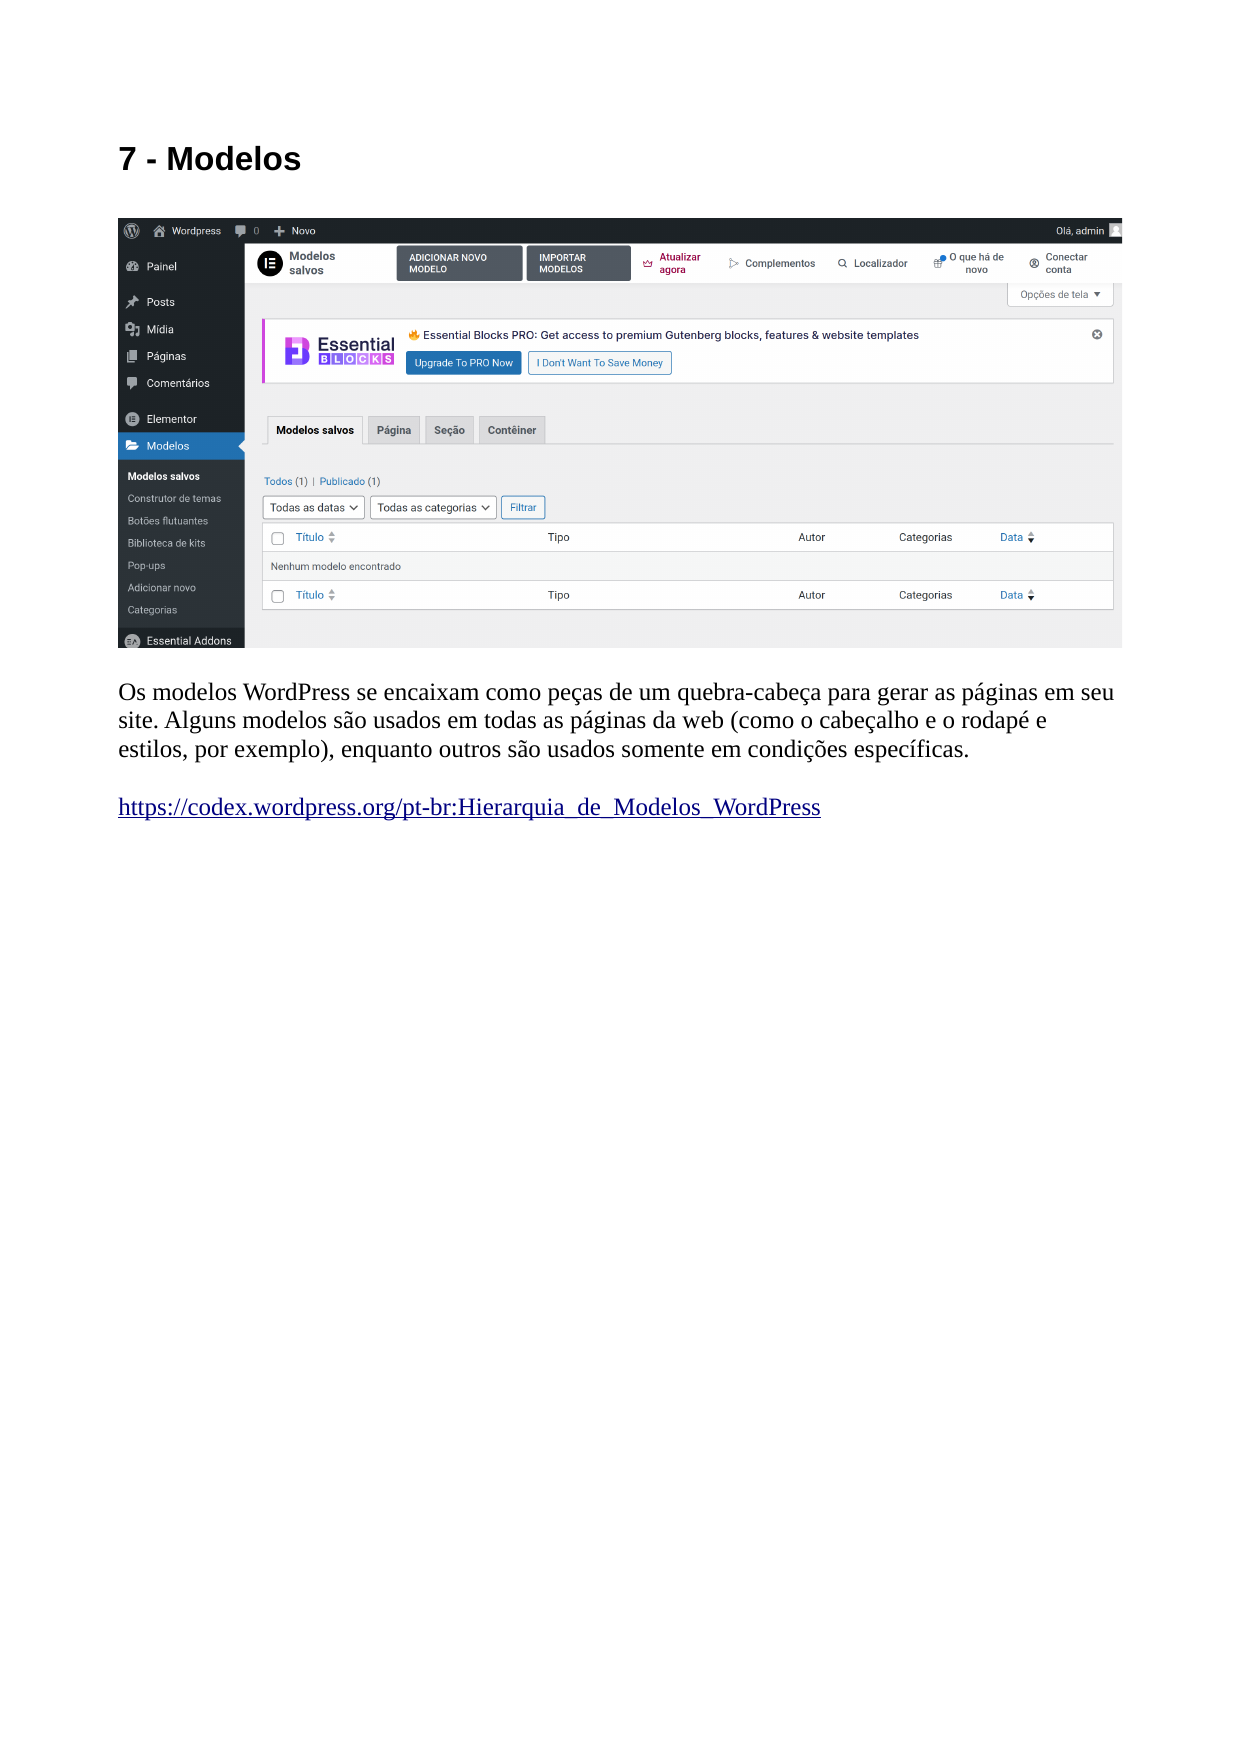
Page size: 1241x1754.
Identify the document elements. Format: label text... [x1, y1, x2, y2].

subtitle 7 - Modelos [118, 139, 1122, 177]
text https://codex.wordpress.org/pt-br:Hierarquia_de_Modelos_WordPress [118, 792, 1122, 820]
text Os modelos WordPress se encaixam como peças de um quebra-cabeça para gerar as páginas em seu site. Alguns modelos são usados em todas as páginas da web (como o cabeçalho e o rodapé e estilos, por exemplo), enquanto outros são usados somente em condições específicas. [118, 677, 1122, 763]
picture [118, 218, 1123, 648]
